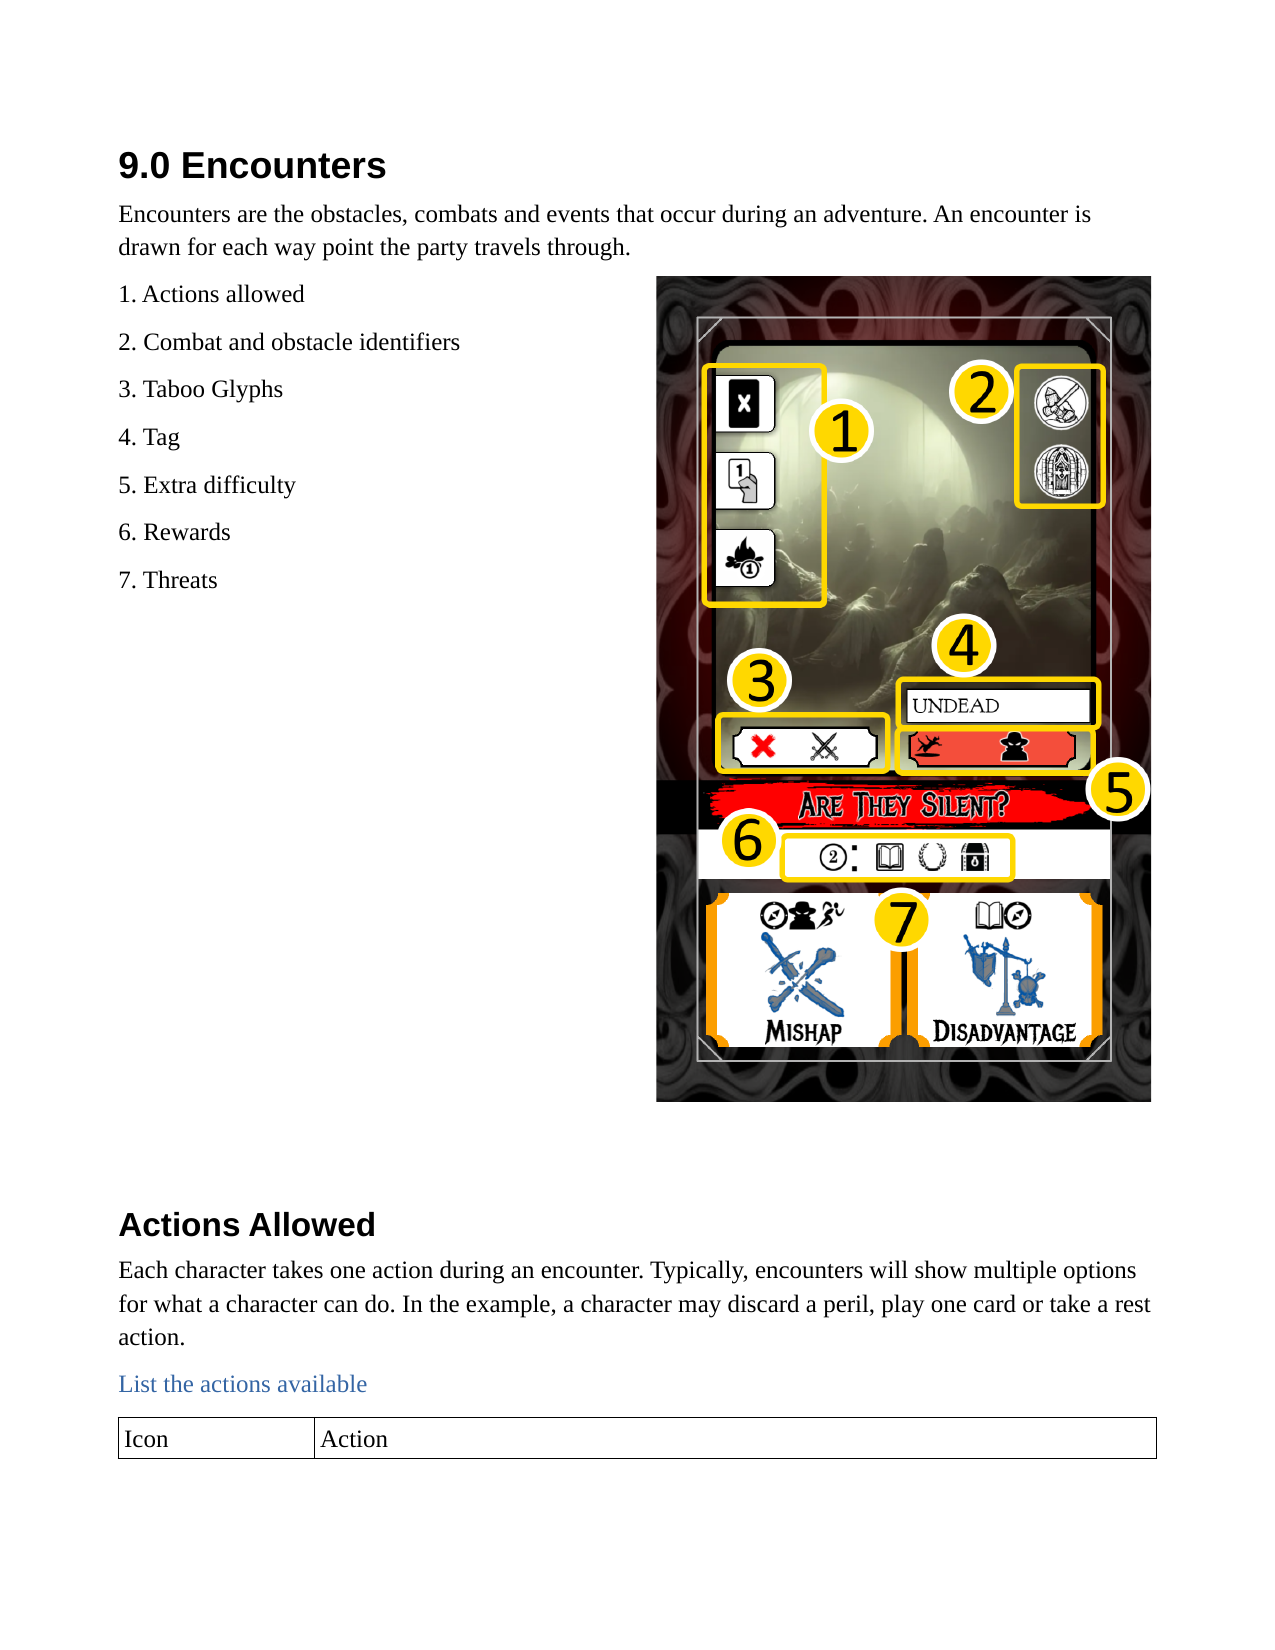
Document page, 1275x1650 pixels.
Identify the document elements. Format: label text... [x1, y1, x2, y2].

table_header Icon [119, 1418, 314, 1458]
text 3. Taboo Glyphs [118, 374, 656, 403]
text 6. Rewards [118, 517, 656, 546]
text 1. Actions allowed [118, 279, 656, 308]
subtitle 9.0 Encounters [118, 143, 1157, 186]
text 4. Tag [118, 422, 656, 451]
subtitle Actions Allowed [118, 1205, 1157, 1243]
text List the actions available [118, 1369, 1157, 1398]
text [1152, 422, 1157, 451]
text 7. Threats [118, 565, 656, 594]
text Each character takes one action during an encounter. Typically, encounters will show multiple options for what a character can do. In the example, a character may discard a peril, play one card or take a rest action. [118, 1256, 1157, 1350]
text 5. Extra difficulty [118, 470, 656, 498]
table_header Action [315, 1418, 1156, 1458]
text Encounters are the obstacles, combats and events that occur during an adventure. An encounter is drawn for each way point the party travels through. [118, 199, 1157, 261]
text 2. Combat and obstacle identifiers [118, 327, 656, 356]
picture [656, 276, 1152, 1102]
